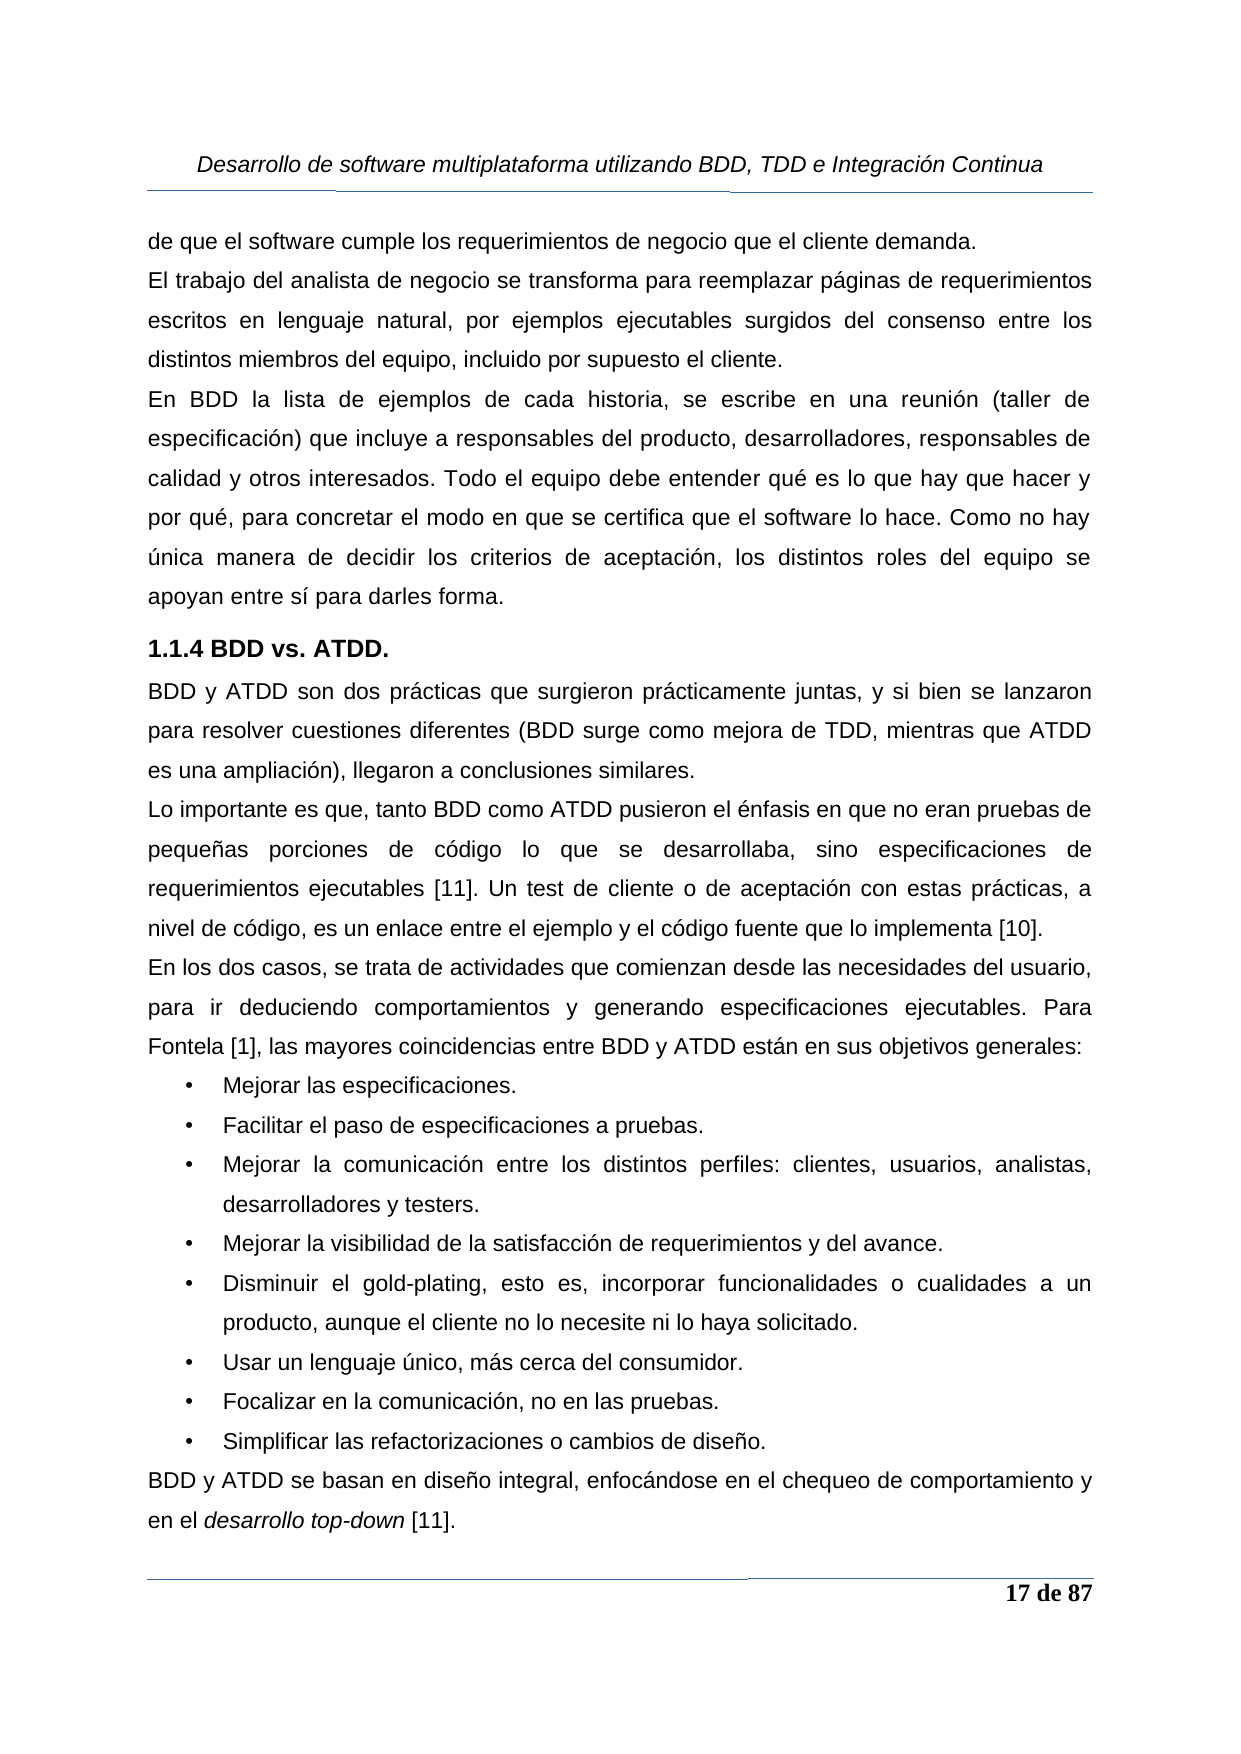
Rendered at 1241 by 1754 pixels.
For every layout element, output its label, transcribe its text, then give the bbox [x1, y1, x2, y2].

list Facilitar el paso de especificaciones a pruebas. [185, 1112, 1093, 1138]
list Disminuir el gold-plating, esto es, incorporar funcionalidades o cualidades a un producto, aunque el cliente no lo necesite ni lo haya solicitado. [185, 1270, 1093, 1336]
text Lo importante es que, tanto BDD como ATDD pusieron el énfasis en que no eran pruebas de pequeñas porciones de código lo que se desarrollaba, sino especificaciones de requerimientos ejecutables [11]. Un test de cliente o de aceptación con estas prácticas, a nivel de código, es un enlace entre el ejemplo y el código fuente que lo implementa [10]. [148, 796, 1093, 941]
text En BDD la lista de ejemplos de cada historia, se escribe en una reunión (taller de especificación) que incluye a responsables del producto, desarrolladores, responsables de calidad y otros interesados. Todo el equipo debe entender qué es lo que hay que hacer y por qué, para concretar el modo en que se certifica que el software lo hace. Como no hay única manera de decidir los criterios de aceptación, los distintos roles del equipo se apoyan entre sí para darles forma. [148, 386, 1093, 609]
text BDD y ATDD son dos prácticas que surgieron prácticamente juntas, y si bien se lanzaron para resolver cuestiones diferentes (BDD surge como mejora de TDD, mientras que ATDD es una ampliación), llegaron a conclusiones similares. [148, 678, 1093, 783]
text En los dos casos, se trata de actividades que comienzan desde las necesidades del usuario, para ir deduciendo comportamientos y generando especificaciones ejecutables. Para Fontela [1], las mayores coincidencias entre BDD y ATDD están en sus objetivos generales: [148, 954, 1093, 1059]
text de que el software cumple los requerimientos de negocio que el cliente demanda. [148, 228, 1093, 254]
list Mejorar la visibilidad de la satisfacción de requerimientos y del avance. [185, 1230, 1093, 1257]
list 1.1.4 BDD vs. ATDD. [148, 634, 1093, 663]
list Simplificar las refactorizaciones o cambios de diseño. [185, 1428, 1093, 1454]
list Mejorar la comunicación entre los distintos perfiles: clientes, usuarios, analistas, desarrolladores y testers. [185, 1151, 1093, 1217]
list Focalizar en la comunicación, no en las pruebas. [185, 1388, 1093, 1414]
list Mejorar las especificaciones. [185, 1072, 1093, 1099]
text BDD y ATDD se basan en diseño integral, enfocándose en el chequeo de comportamiento y en el desarrollo top-down [11]. [148, 1467, 1093, 1533]
list Usar un lenguaje único, más cerca del consumidor. [185, 1349, 1093, 1375]
text El trabajo del analista de negocio se transforma para reemplazar páginas de requerimientos escritos en lenguaje natural, por ejemplos ejecutables surgidos del consenso entre los distintos miembros del equipo, incluido por supuesto el cliente. [148, 267, 1093, 373]
